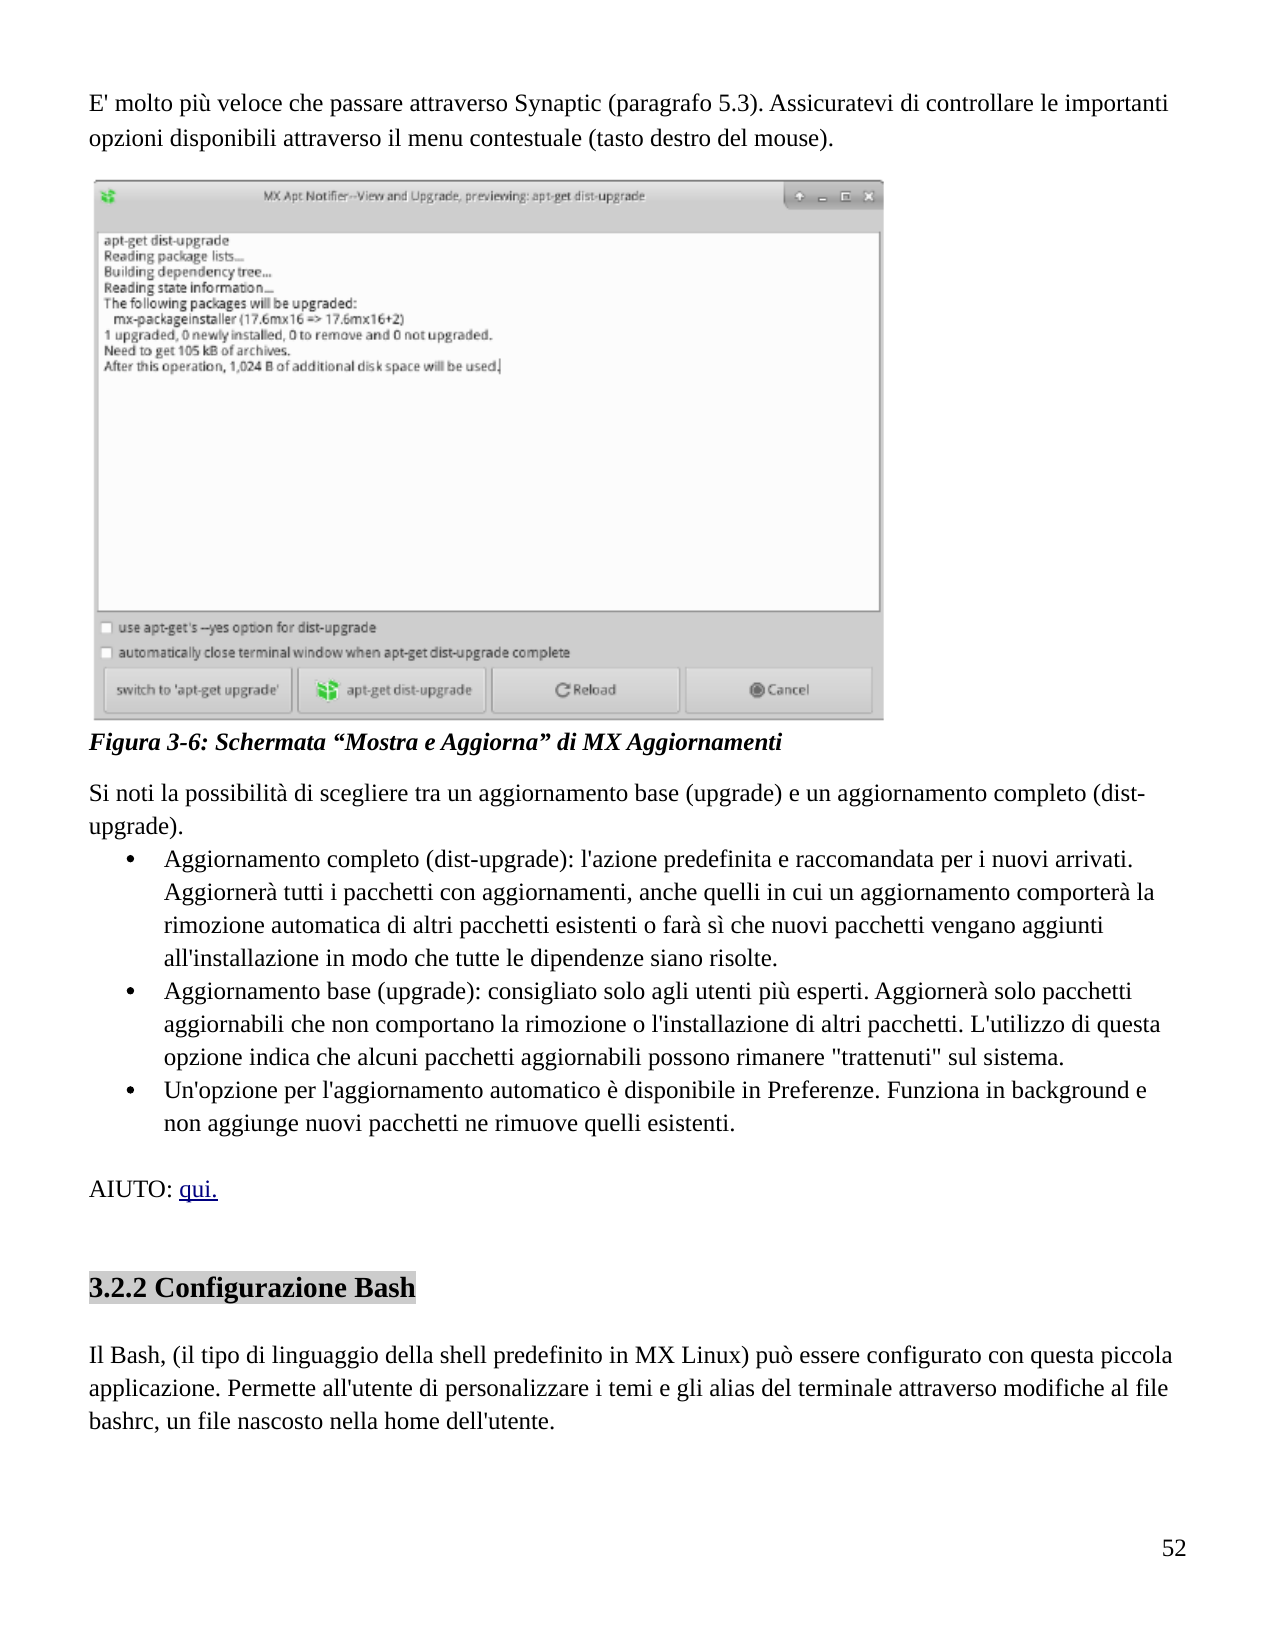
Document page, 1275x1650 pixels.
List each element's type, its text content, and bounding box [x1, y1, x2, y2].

list Aggiornamento base (upgrade): consigliato solo agli utenti più esperti. Aggiornerà solo pacchetti aggiornabili che non comportano la rimozione o l'installazione di altri pacchetti. L'utilizzo di questa opzione indica che alcuni pacchetti aggiornabili possono rimanere "trattenuti" sul sistema. [126, 976, 1186, 1071]
subtitle 3.2.2 Configurazione Bash [416, 1271, 1186, 1304]
text Il Bash, (il tipo di linguaggio della shell predefinito in MX Linux) può essere configurato con questa piccola applicazione. Permette all'utente di personalizzare i temi e gli alias del terminale attraverso modifiche al file bashrc, un file nascosto nella home dell'utente. [88, 1340, 1186, 1435]
text AIUTO: qui. [88, 1174, 1186, 1203]
list Aggiornamento completo (dist-upgrade): l'azione predefinita e raccomandata per i nuovi arrivati. Aggiornerà tutti i pacchetti con aggiornamenti, anche quelli in cui un aggiornamento comporterà la rimozione automatica di altri pacchetti esistenti o farà sì che nuovi pacchetti vengano aggiunti all'installazione in modo che tutte le dipendenze siano risolte. [126, 844, 1186, 972]
picture [88, 174, 884, 722]
text Si noti la possibilità di scegliere tra un aggiornamento base (upgrade) e un aggiornamento completo (dist-upgrade). [88, 778, 1186, 840]
list Un'opzione per l'aggiornamento automatico è disponibile in Preferenze. Funziona in background e non aggiunge nuovi pacchetti ne rimuove quelli esistenti. [126, 1075, 1186, 1137]
text Figura 3-6: Schermata “Mostra e Aggiorna” di MX Aggiornamenti [88, 727, 1186, 756]
text E' molto più veloce che passare attraverso Synaptic (paragrafo 5.3). Assicuratevi di controllare le importanti opzioni disponibili attraverso il menu contestuale (tasto destro del mouse). [88, 88, 1186, 152]
